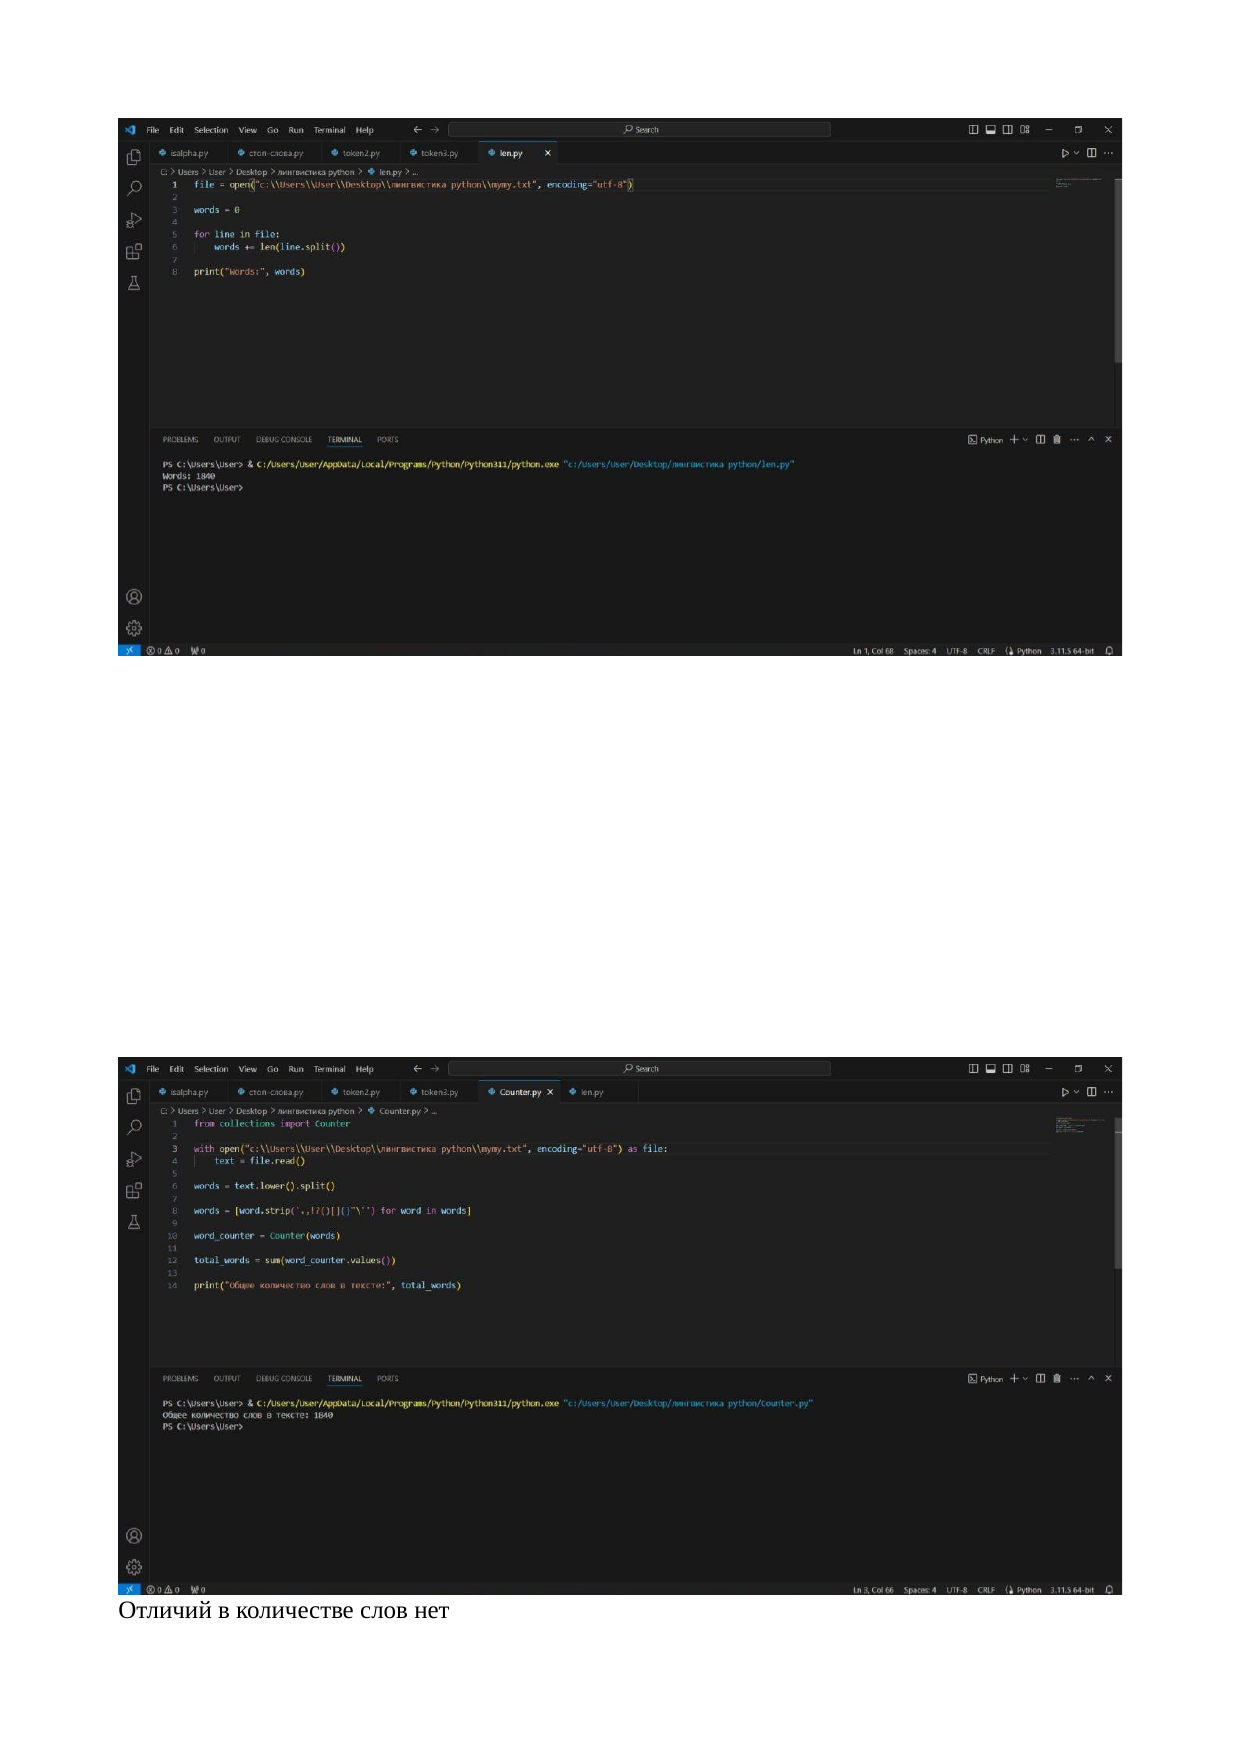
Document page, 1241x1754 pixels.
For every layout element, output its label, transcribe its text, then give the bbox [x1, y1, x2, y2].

picture [118, 118, 1123, 656]
text Отличий в количестве слов нет [118, 1595, 1122, 1624]
picture [118, 1057, 1123, 1595]
